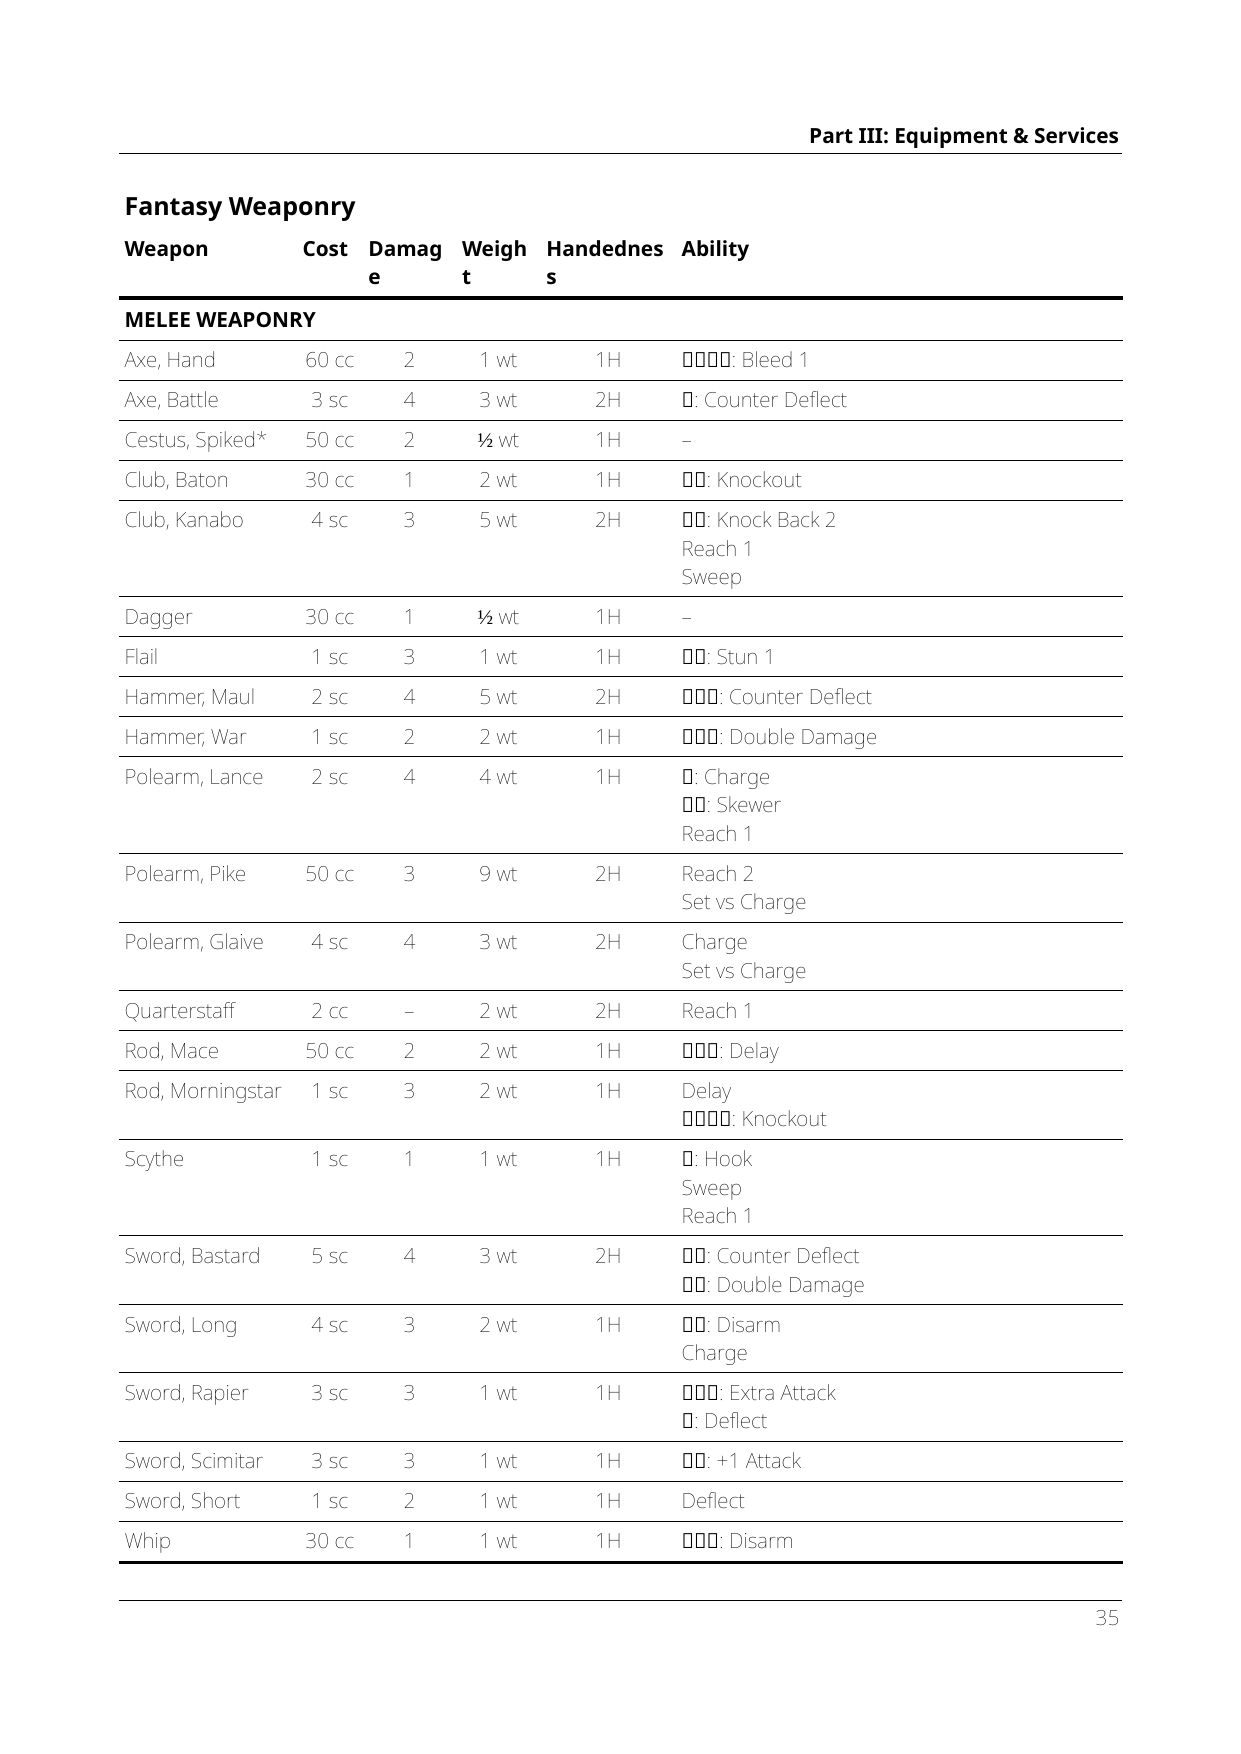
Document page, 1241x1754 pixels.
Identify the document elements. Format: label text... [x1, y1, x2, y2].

table_cell Sword, Long [119, 1305, 297, 1372]
table_cell 3 [362, 1373, 456, 1441]
table_cell 5 sc [297, 1236, 362, 1304]
table_cell 3 [362, 1305, 456, 1372]
table_cell 1 sc [297, 1140, 362, 1235]
table_cell 4 [362, 1236, 456, 1304]
table_cell : Counter Deflect : Double Damage [676, 1236, 1123, 1304]
table_cell : Hook Sweep Reach 1 [676, 1140, 1123, 1235]
table_cell 1 [362, 1140, 456, 1235]
table_cell 1H [540, 421, 676, 459]
table_cell 9 wt [456, 854, 540, 922]
table_cell 2 wt [456, 1031, 540, 1070]
table_cell Rod, Morningstar [119, 1071, 297, 1138]
table_cell Hammer, War [119, 717, 297, 756]
table_cell 1 [362, 1522, 456, 1561]
table_cell ½ wt [456, 421, 540, 459]
table_cell Charge Set vs Charge [676, 923, 1123, 990]
table_cell Polearm, Glaive [119, 923, 297, 990]
table_cell 3 sc [297, 1442, 362, 1481]
table_cell 3 [362, 1442, 456, 1481]
table_cell 2 wt [456, 1305, 540, 1372]
table_cell Sword, Rapier [119, 1373, 297, 1441]
table_cell 2H [540, 1236, 676, 1304]
table_cell 1H [540, 461, 676, 499]
table_cell 3 [362, 501, 456, 596]
table_cell 1H [540, 1373, 676, 1441]
table_cell Reach 1 [676, 991, 1123, 1030]
table_cell 3 [362, 1071, 456, 1138]
table_cell Hammer, Maul [119, 677, 297, 716]
table_cell 50 cc [297, 421, 362, 459]
table_cell Weapon [119, 228, 297, 296]
table_cell 4 [362, 677, 456, 716]
table_cell Polearm, Pike [119, 854, 297, 922]
table_cell Delay : Knockout [676, 1071, 1123, 1138]
table_cell 1H [540, 717, 676, 756]
table_cell 1 [362, 461, 456, 499]
table_cell 1 sc [297, 717, 362, 756]
table_cell Ability [676, 228, 1123, 296]
table_cell : Counter Deflect [676, 381, 1123, 419]
table_cell Damage [362, 228, 456, 296]
table_cell Sword, Short [119, 1482, 297, 1521]
table_cell Deflect [676, 1482, 1123, 1521]
table_cell 2H [540, 991, 676, 1030]
table_cell 1H [540, 1140, 676, 1235]
table_cell 1 wt [456, 1482, 540, 1521]
table_cell 1 wt [456, 1140, 540, 1235]
table_cell Polearm, Lance [119, 757, 297, 853]
table_cell 4 [362, 923, 456, 990]
table_cell : Double Damage [676, 717, 1123, 756]
table_cell Scythe [119, 1140, 297, 1235]
table_cell 2 [362, 421, 456, 459]
table_cell 2H [540, 854, 676, 922]
table_cell Sword, Scimitar [119, 1442, 297, 1481]
table_cell 4 [362, 757, 456, 853]
table_cell 2H [540, 501, 676, 596]
table_cell 1H [540, 1071, 676, 1138]
table_cell 1 wt [456, 1373, 540, 1441]
table_cell : Charge : Skewer Reach 1 [676, 757, 1123, 853]
table_cell 1H [540, 637, 676, 676]
table_cell 1 sc [297, 1482, 362, 1521]
table_cell Club, Baton [119, 461, 297, 499]
table_cell Sword, Bastard [119, 1236, 297, 1304]
table_cell 1 [362, 597, 456, 636]
table_cell 2H [540, 381, 676, 419]
table_cell 2 sc [297, 757, 362, 853]
table_cell 30 cc [297, 1522, 362, 1561]
table_cell 1 wt [456, 637, 540, 676]
table_cell 60 cc [297, 341, 362, 379]
table_cell 4 [362, 381, 456, 419]
table_cell Whip [119, 1522, 297, 1561]
table_cell 2 wt [456, 1071, 540, 1138]
table_cell 50 cc [297, 854, 362, 922]
table_cell Dagger [119, 597, 297, 636]
table_cell 2 [362, 341, 456, 379]
table_cell : Disarm [676, 1522, 1123, 1561]
table_cell 1 wt [456, 341, 540, 379]
table_cell : Delay [676, 1031, 1123, 1070]
table_cell – [676, 421, 1123, 459]
table_cell 3 wt [456, 381, 540, 419]
table_cell : Knockout [676, 461, 1123, 499]
table_cell Cost [297, 228, 362, 296]
table_cell 2 [362, 1482, 456, 1521]
table_cell 1H [540, 1522, 676, 1561]
table_cell 2 [362, 717, 456, 756]
table_cell 1H [540, 341, 676, 379]
table_cell 2 [362, 1031, 456, 1070]
table_cell : Stun 1 [676, 637, 1123, 676]
table_cell Club, Kanabo [119, 501, 297, 596]
table_cell 4 wt [456, 757, 540, 853]
table_cell 5 wt [456, 501, 540, 596]
table_cell : Extra Attack : Deflect [676, 1373, 1123, 1441]
table_cell 4 sc [297, 923, 362, 990]
table_cell : Counter Deflect [676, 677, 1123, 716]
table_cell Axe, Hand [119, 341, 297, 379]
table_cell Handedness [540, 228, 676, 296]
table_cell 30 cc [297, 597, 362, 636]
table_cell Weight [456, 228, 540, 296]
table_cell 5 wt [456, 677, 540, 716]
table_cell 1 sc [297, 1071, 362, 1138]
table_cell 4 sc [297, 1305, 362, 1372]
table_cell : Disarm Charge [676, 1305, 1123, 1372]
table_cell 2 sc [297, 677, 362, 716]
table_cell 3 [362, 854, 456, 922]
table_cell Rod, Mace [119, 1031, 297, 1070]
table_cell Axe, Battle [119, 381, 297, 419]
table_cell 1H [540, 757, 676, 853]
table_cell 1H [540, 1031, 676, 1070]
table_cell 1H [540, 597, 676, 636]
table_cell – [676, 597, 1123, 636]
table_cell 1H [540, 1482, 676, 1521]
table_cell 2 wt [456, 991, 540, 1030]
table_cell 2 wt [456, 717, 540, 756]
table_cell 30 cc [297, 461, 362, 499]
table_cell : +1 Attack [676, 1442, 1123, 1481]
table_cell – [362, 991, 456, 1030]
table_cell 1H [540, 1442, 676, 1481]
table_cell Cestus, Spiked* [119, 421, 297, 459]
table_cell Quarterstaff [119, 991, 297, 1030]
table_cell 3 wt [456, 923, 540, 990]
table_cell 4 sc [297, 501, 362, 596]
table_cell 1 wt [456, 1522, 540, 1561]
table_cell Flail [119, 637, 297, 676]
table_cell 2 cc [297, 991, 362, 1030]
table_cell 50 cc [297, 1031, 362, 1070]
table_cell : Knock Back 2 Reach 1 Sweep [676, 501, 1123, 596]
table_cell 1H [540, 1305, 676, 1372]
table_cell 3 sc [297, 381, 362, 419]
table_cell Reach 2 Set vs Charge [676, 854, 1123, 922]
table_cell 2 wt [456, 461, 540, 499]
table_cell MELEE WEAPONRY [119, 300, 1123, 339]
table_cell 3 sc [297, 1373, 362, 1441]
table_cell 3 [362, 637, 456, 676]
table_cell : Bleed 1 [676, 341, 1123, 379]
table_cell 2H [540, 677, 676, 716]
table_header Fantasy Weaponry [119, 183, 1123, 228]
table_cell 3 wt [456, 1236, 540, 1304]
table_cell 1 sc [297, 637, 362, 676]
table_cell ½ wt [456, 597, 540, 636]
table_cell 2H [540, 923, 676, 990]
table_cell 1 wt [456, 1442, 540, 1481]
